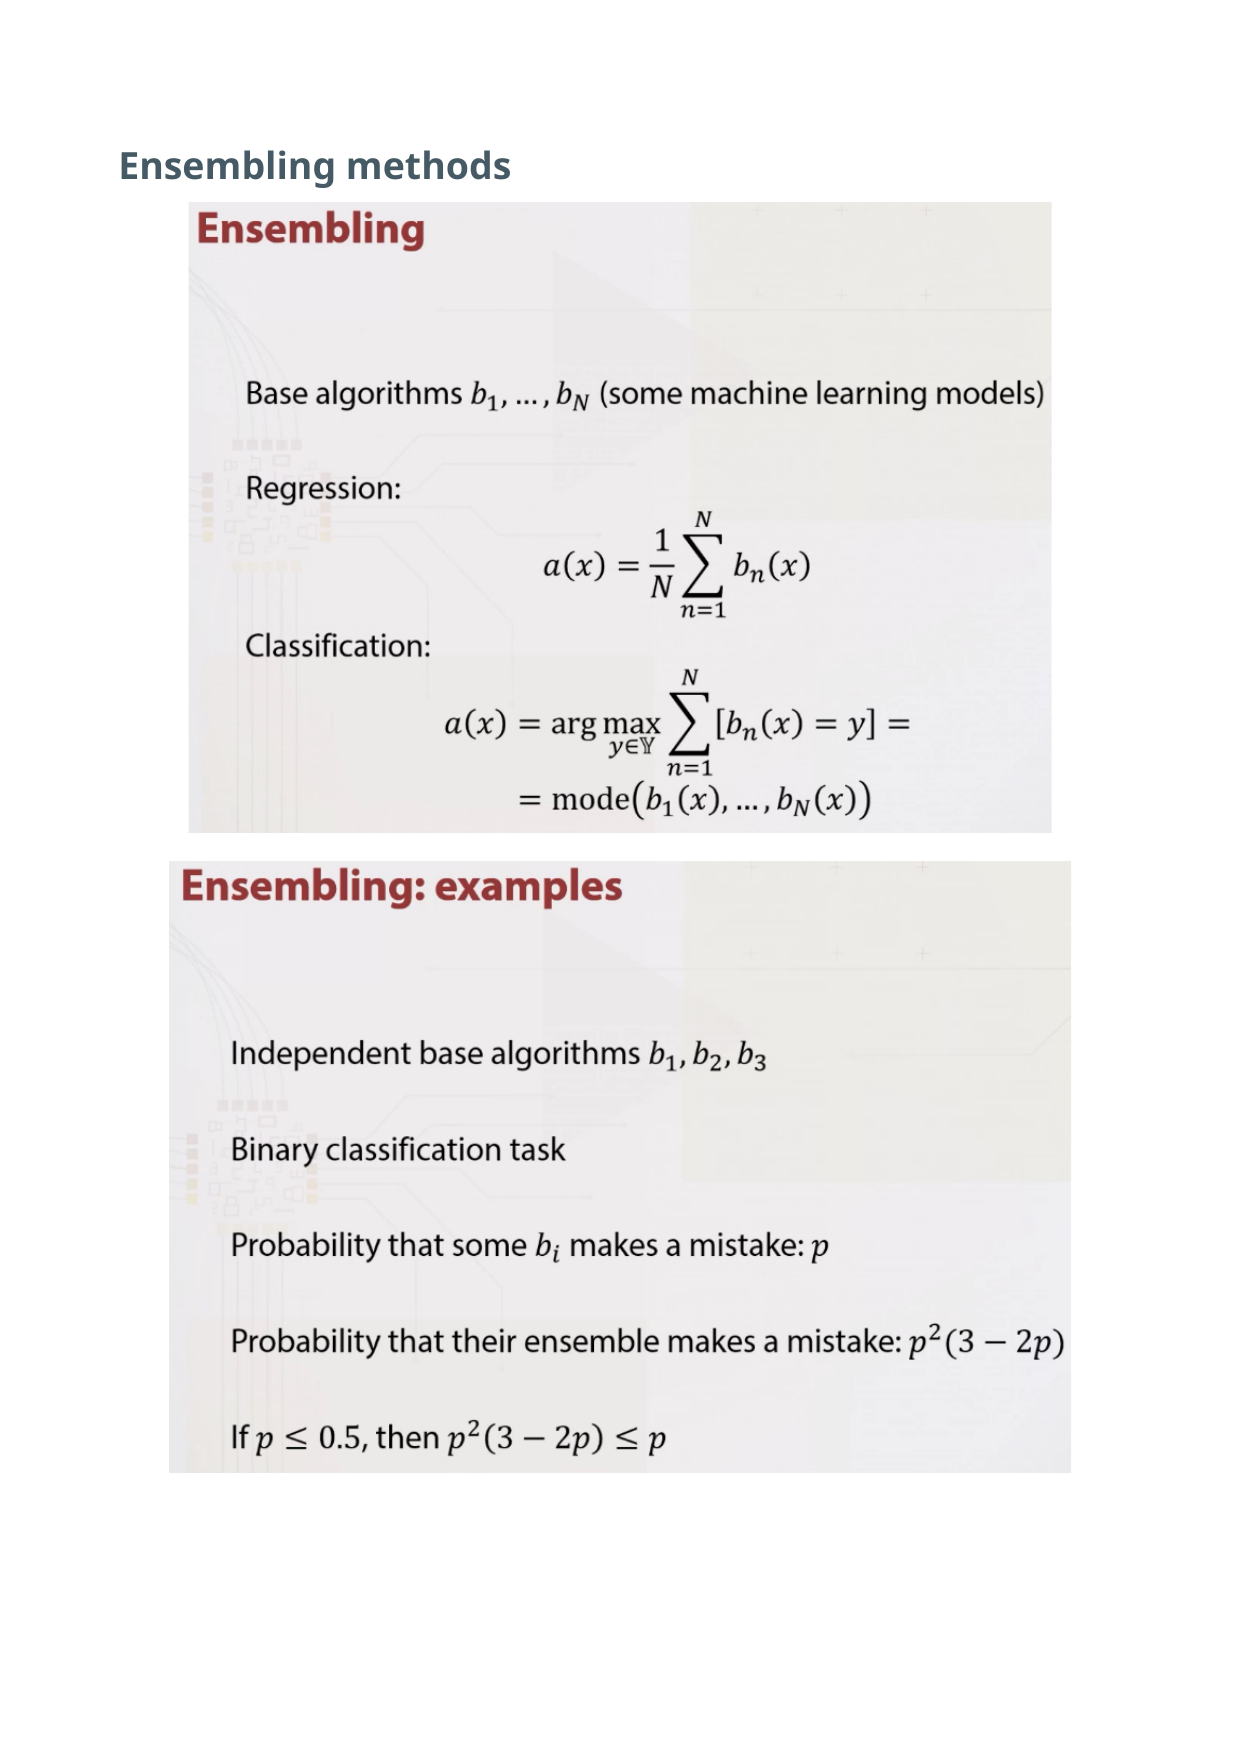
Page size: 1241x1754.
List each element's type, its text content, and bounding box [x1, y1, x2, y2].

picture [188, 202, 1052, 833]
subtitle Ensembling methods [118, 139, 1122, 190]
picture [169, 861, 1072, 1473]
